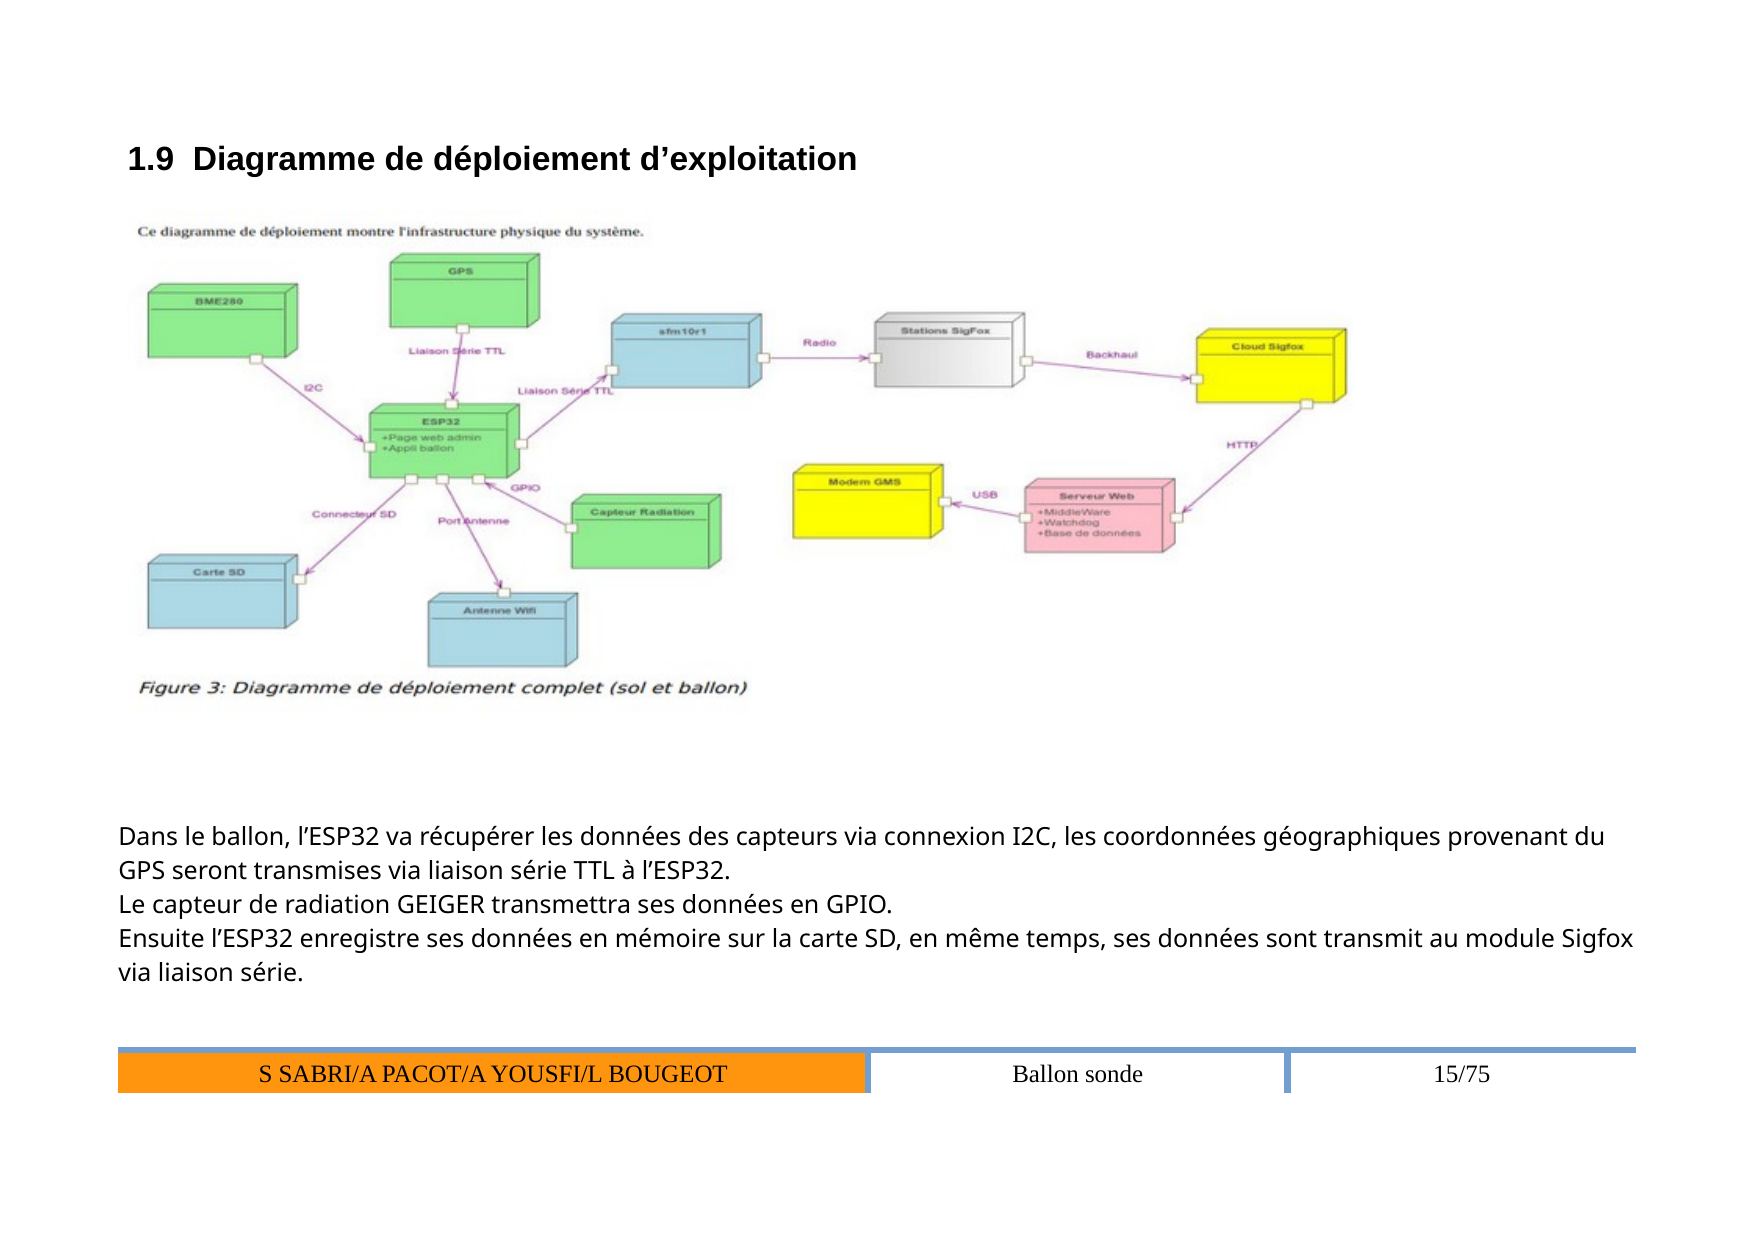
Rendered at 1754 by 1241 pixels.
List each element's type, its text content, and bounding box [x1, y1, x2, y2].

subtitle Diagramme de déploiement d’exploitation [118, 139, 1636, 178]
text Le capteur de radiation GEIGER transmettra ses données en GPIO. [118, 886, 1636, 920]
text Dans le ballon, l’ESP32 va récupérer les données des capteurs via connexion I2C, les coordonnées géographiques provenant du GPS seront transmises via liaison série TTL à l’ESP32. [118, 818, 1636, 886]
picture [126, 210, 1381, 728]
text Ensuite l’ESP32 enregistre ses données en mémoire sur la carte SD, en même temps, ses données sont transmit au module Sigfox via liaison série. [118, 920, 1636, 988]
